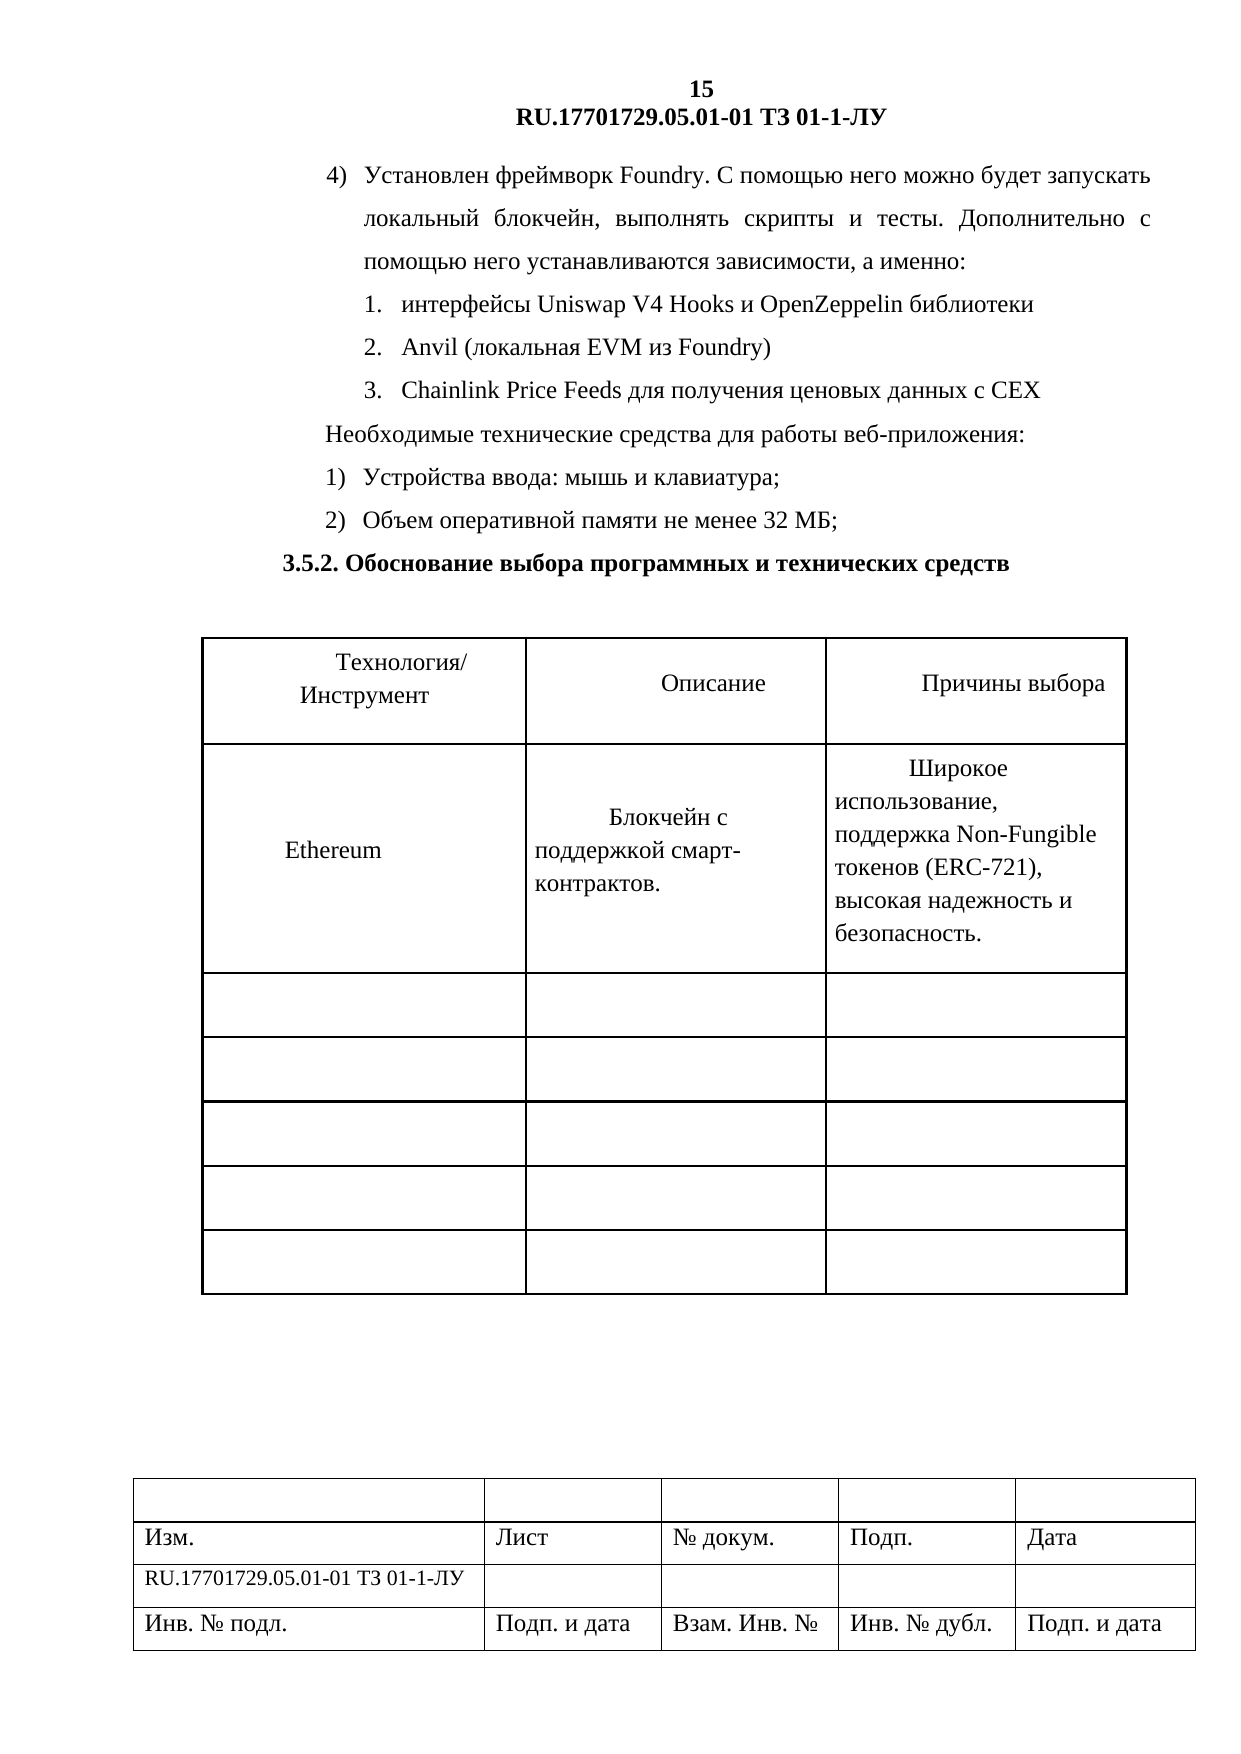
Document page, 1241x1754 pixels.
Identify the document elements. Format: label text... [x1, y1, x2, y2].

list Установлен фреймворк Foundry. C помощью него можно будет запускать локальный блокчейн, выполнять скрипты и тесты. Дополнительно с помощью него устанавливаются зависимости, а именно: [326, 160, 1152, 275]
table_cell [827, 974, 1125, 1036]
table_cell [204, 1038, 525, 1100]
list Объем оперативной памяти не менее 32 МБ; [325, 505, 1152, 534]
table_cell [827, 1038, 1125, 1100]
table_cell [204, 1103, 525, 1164]
table_header Технология/Инструмент [204, 639, 525, 742]
table_header Описание [527, 639, 825, 742]
table_cell Блокчейн с поддержкой смарт-контрактов. [527, 745, 825, 972]
list интерфейсы Uniswap V4 Hooks и OpenZeppelin библиотеки [363, 289, 1152, 318]
subtitle Обоснование выбора программных и технических средств [251, 548, 1152, 577]
table_cell [527, 974, 825, 1036]
table_cell [527, 1038, 825, 1100]
text Необходимые технические средства для работы веб-приложения: [251, 419, 1152, 447]
table_cell [827, 1167, 1125, 1229]
table_cell [827, 1103, 1125, 1164]
table_header Причины выбора [827, 639, 1125, 742]
list Устройства ввода: мышь и клавиатура; [325, 462, 1152, 491]
table_cell [527, 1103, 825, 1164]
list Anvil (локальная EVM из Foundry) [363, 332, 1152, 361]
list Chainlink Price Feeds для получения ценовых данных с CEX [363, 376, 1152, 404]
table_cell Ethereum [204, 745, 525, 972]
table_cell [204, 1167, 525, 1229]
table_cell [827, 1231, 1125, 1293]
table_cell Широкое использование, поддержка Non-Fungible токенов (ERC-721), высокая надежность и безопасность. [827, 745, 1125, 972]
table_cell [527, 1167, 825, 1229]
table_cell [527, 1231, 825, 1293]
table_cell [204, 1231, 525, 1293]
table_cell [204, 974, 525, 1036]
